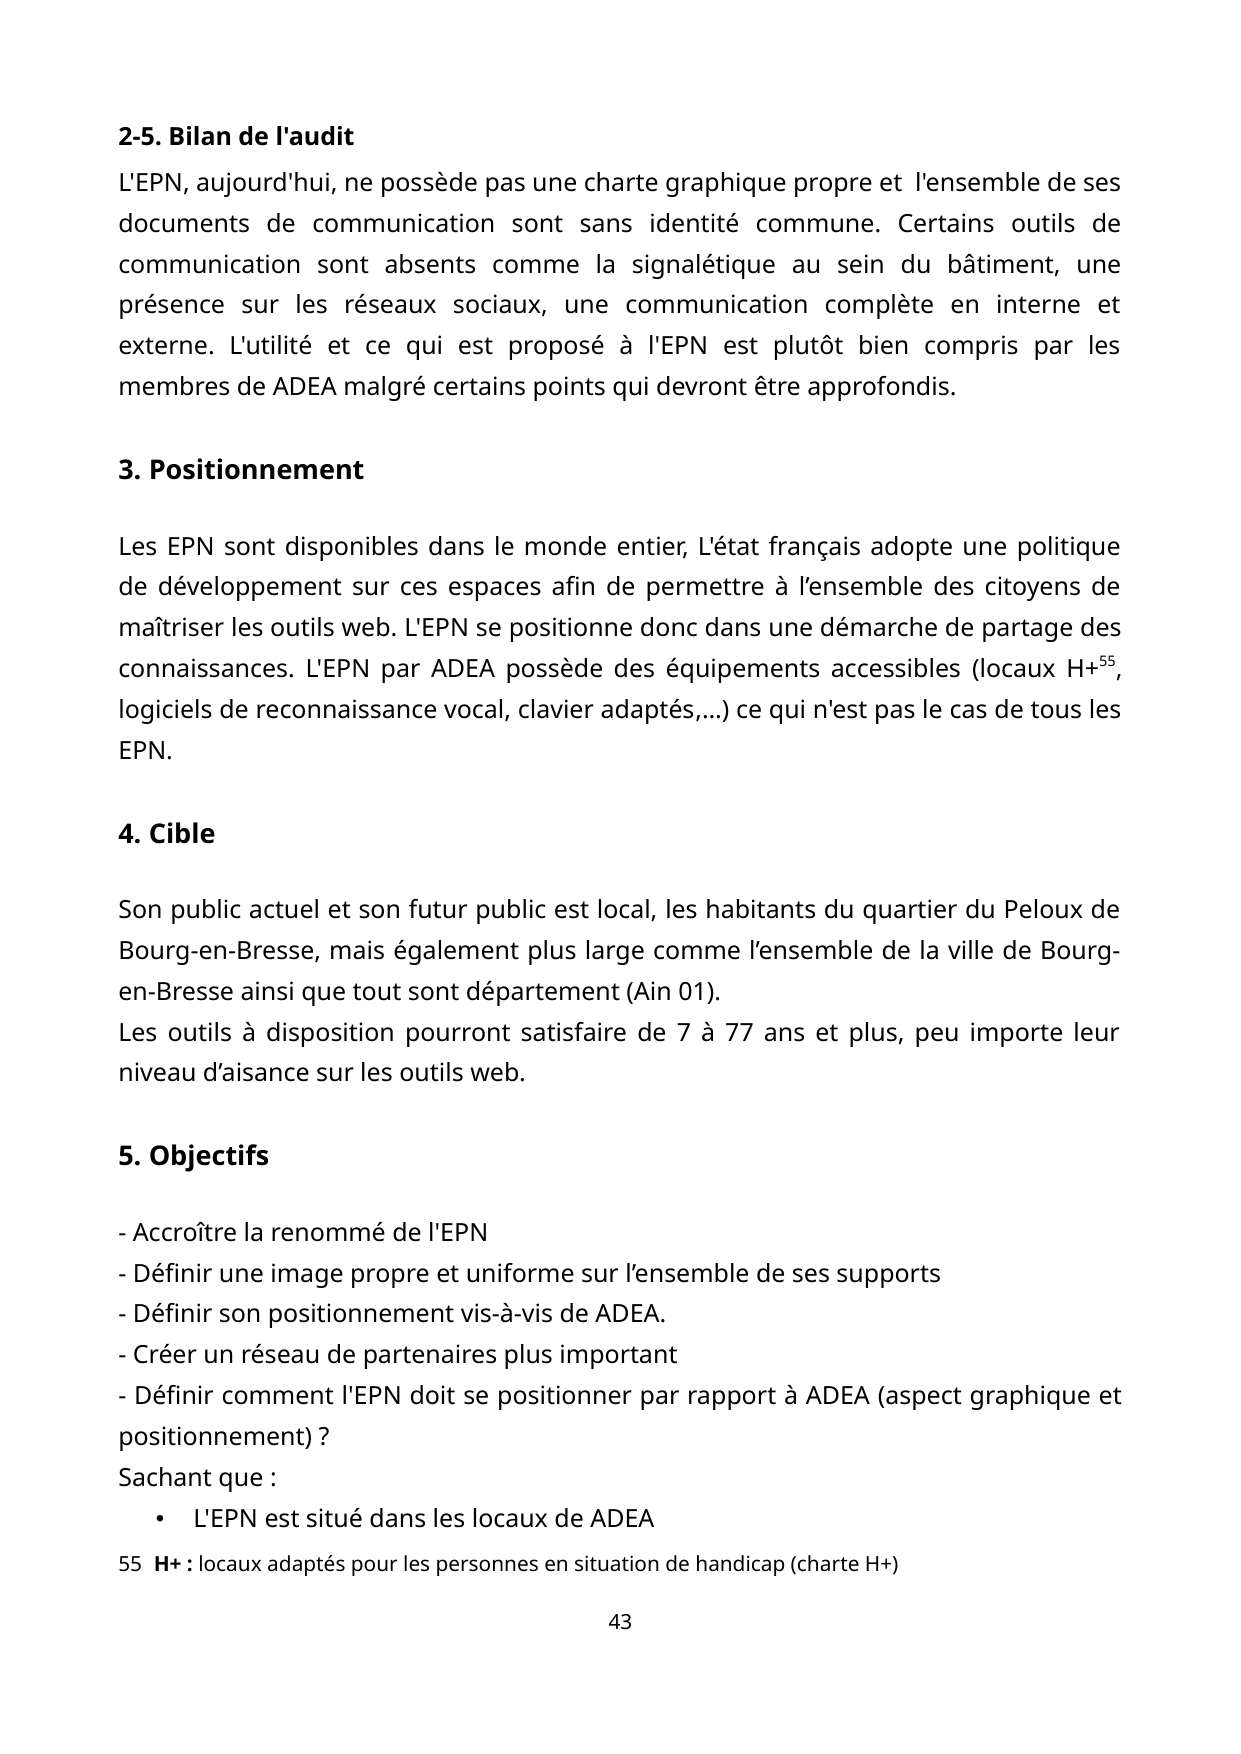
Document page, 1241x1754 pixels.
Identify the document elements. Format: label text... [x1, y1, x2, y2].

subtitle Positionnement [118, 451, 1122, 487]
text - Définir une image propre et uniforme sur l’ensemble de ses supports [118, 1255, 1122, 1289]
text Sachant que : [118, 1459, 1122, 1493]
text L'EPN, aujourd'hui, ne possède pas une charte graphique propre et l'ensemble de ses documents de communication sont sans identité commune. Certains outils de communication sont absents comme la signalétique au sein du bâtiment, une présence sur les réseaux sociaux, une communication complète en interne et externe. L'utilité et ce qui est proposé à l'EPN est plutôt bien compris par les membres de ADEA malgré certains points qui devront être approfondis. [118, 165, 1122, 403]
list L'EPN est situé dans les locaux de ADEA [156, 1500, 1122, 1534]
text - Définir son positionnement vis-à-vis de ADEA. [118, 1296, 1122, 1330]
text Les EPN sont disponibles dans le monde entier, L'état français adopte une politique de développement sur ces espaces afin de permettre à l’ensemble des citoyens de maîtriser les outils web. L'EPN se positionne donc dans une démarche de partage des connaissances. L'EPN par ADEA possède des équipements accessibles (locaux H+, logiciels de reconnaissance vocal, clavier adaptés,…) ce qui n'est pas le cas de tous les EPN. [118, 528, 1122, 766]
text H+ : locaux adaptés pour les personnes en situation de handicap (charte H+) [118, 1549, 1122, 1578]
subtitle Cible [118, 814, 1122, 851]
subtitle 2-5. Bilan de l'audit [118, 118, 1122, 152]
text - Définir comment l'EPN doit se positionner par rapport à ADEA (aspect graphique et positionnement) ? [118, 1378, 1122, 1453]
text - Créer un réseau de partenaires plus important [118, 1337, 1122, 1371]
subtitle Objectifs [118, 1137, 1122, 1174]
text Les outils à disposition pourront satisfaire de 7 à 77 ans et plus, peu importe leur niveau d’aisance sur les outils web. [118, 1014, 1122, 1089]
text - Accroître la renommé de l'EPN [118, 1214, 1122, 1248]
text Son public actuel et son futur public est local, les habitants du quartier du Peloux de Bourg-en-Bresse, mais également plus large comme l’ensemble de la ville de Bourg-en-Bresse ainsi que tout sont département (Ain 01). [118, 892, 1122, 1007]
